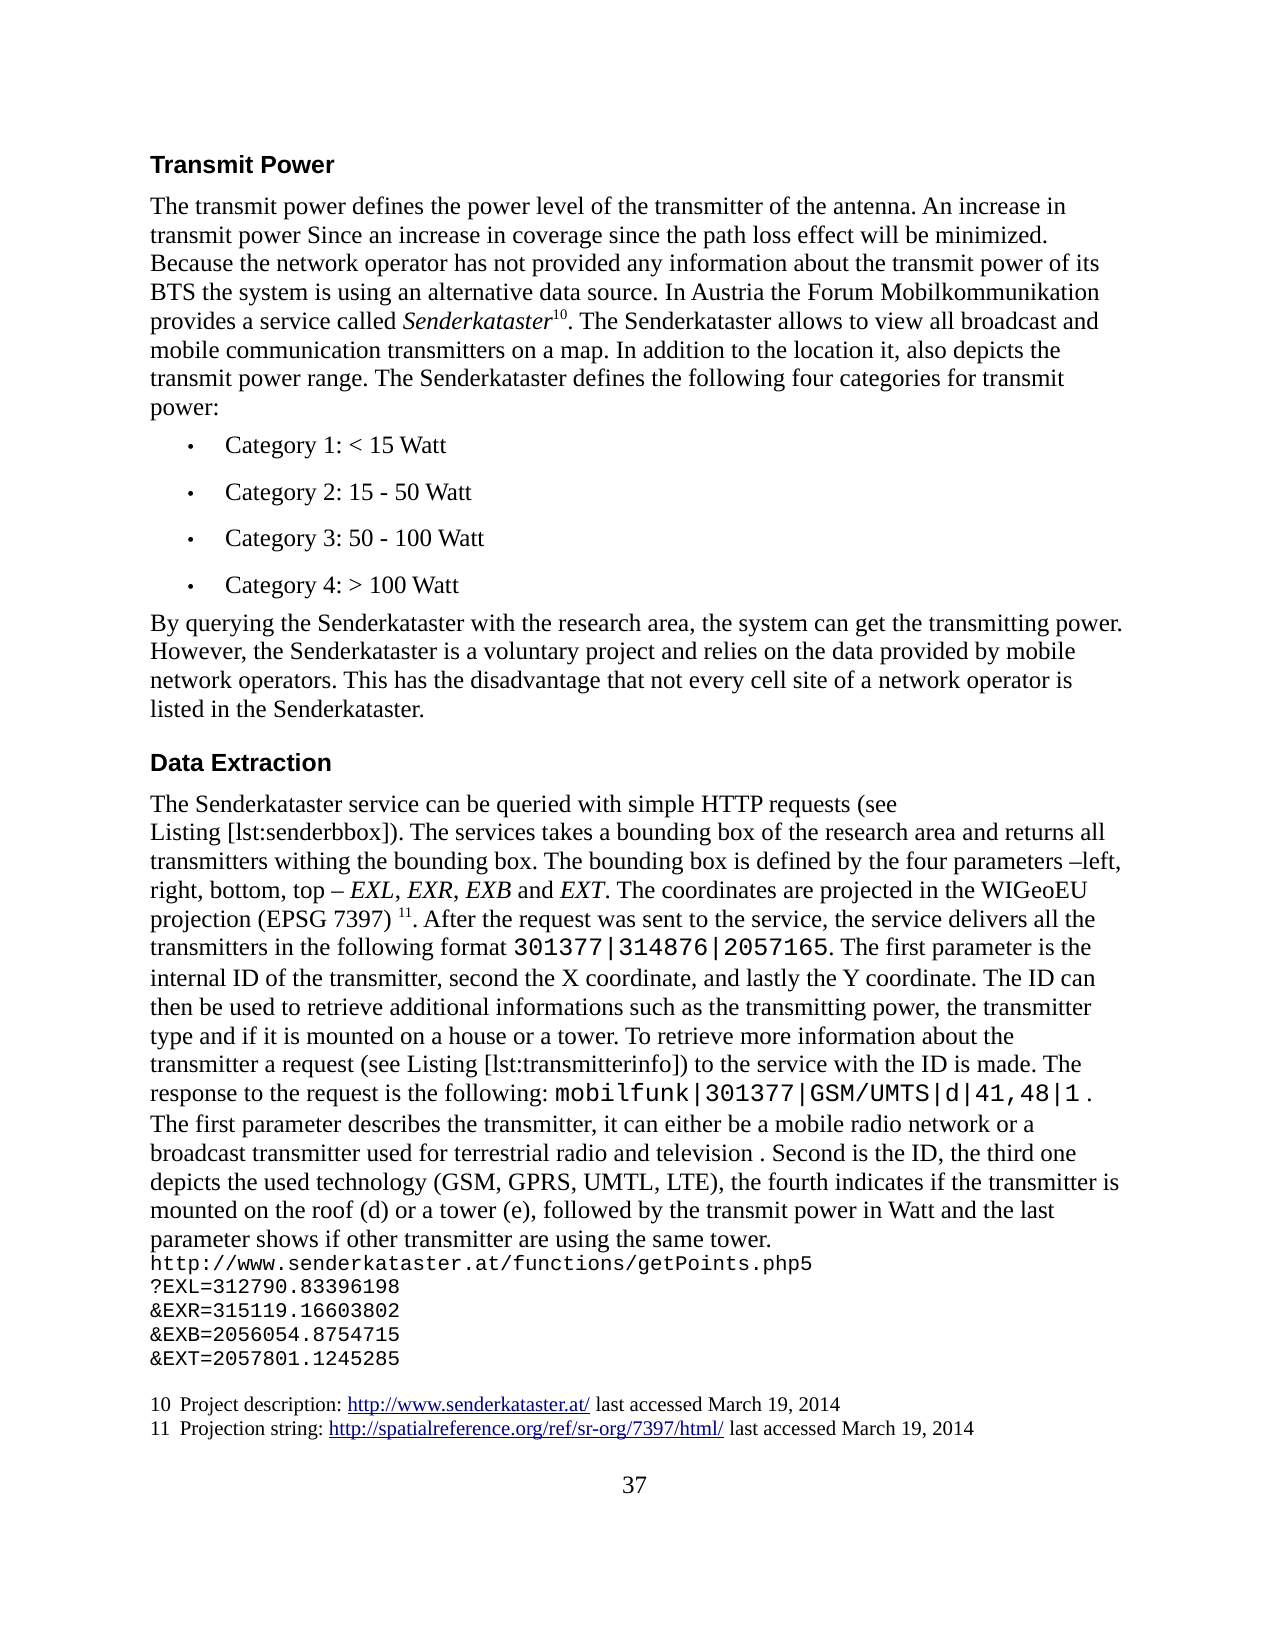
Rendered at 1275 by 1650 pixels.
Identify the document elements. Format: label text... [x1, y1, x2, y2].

list Category 1: < 15 Watt [187, 430, 1125, 459]
text Projection string: http://spatialreference.org/ref/sr-org/7397/html/ last accessed March 19, 2014 [150, 1416, 1125, 1440]
text &EXB=2056054.8754715 [150, 1324, 1125, 1347]
text By querying the Senderkataster with the research area, the system can get the transmitting power. However, the Senderkataster is a voluntary project and relies on the data provided by mobile network operators. This has the disadvantage that not every cell site of a network operator is listed in the Senderkataster. [150, 608, 1125, 723]
text Project description: http://www.senderkataster.at/ last accessed March 19, 2014 [150, 1392, 1125, 1416]
text http://www.senderkataster.at/functions/getPoints.php5 [150, 1253, 1125, 1277]
text The transmit power defines the power level of the transmitter of the antenna. An increase in transmit power Since an increase in coverage since the path loss effect will be minimized. Because the network operator has not provided any information about the transmit power of its BTS the system is using an alternative data source. In Austria the Forum Mobilkommunikation provides a service called Senderkataster. The Senderkataster allows to view all broadcast and mobile communication transmitters on a map. In addition to the location it, also depicts the transmit power range. The Senderkataster defines the following four categories for transmit power: [150, 191, 1125, 421]
list Category 3: 50 - 100 Watt [187, 523, 1125, 552]
list Category 4: > 100 Watt [187, 570, 1125, 599]
list Category 2: 15 - 50 Watt [187, 477, 1125, 505]
text ?EXL=312790.83396198 [150, 1277, 1125, 1300]
text &EXT=2057801.1245285 [150, 1347, 1125, 1371]
text The Senderkataster service can be queried with simple HTTP requests (see Listing [lst:senderbbox]). The services takes a bounding box of the research area and returns all transmitters withing the bounding box. The bounding box is defined by the four parameters –left, right, bottom, top – EXL, EXR, EXB and EXT. The coordinates are projected in the WIGeoEU projection (EPSG 7397) . After the request was sent to the service, the service delivers all the transmitters in the following format 301377|314876|2057165. The first parameter is the internal ID of the transmitter, second the X coordinate, and lastly the Y coordinate. The ID can then be used to retrieve additional informations such as the transmitting power, the transmitter type and if it is mounted on a house or a tower. To retrieve more information about the transmitter a request (see Listing [lst:transmitterinfo]) to the service with the ID is made. The response to the request is the following: mobilfunk|301377|GSM/UMTS|d|41,48|1 . The first parameter describes the transmitter, it can either be a mobile radio network or a broadcast transmitter used for terrestrial radio and television . Second is the ID, the third one depicts the used technology (GSM, GPRS, UMTL, LTE), the fourth indicates if the transmitter is mounted on the roof (d) or a tower (e), followed by the transmit power in Watt and the last parameter shows if other transmitter are using the same tower. [150, 789, 1125, 1253]
subtitle Data Extraction [150, 748, 1125, 776]
text &EXR=315119.16603802 [150, 1300, 1125, 1324]
subtitle Transmit Power [150, 150, 1125, 178]
